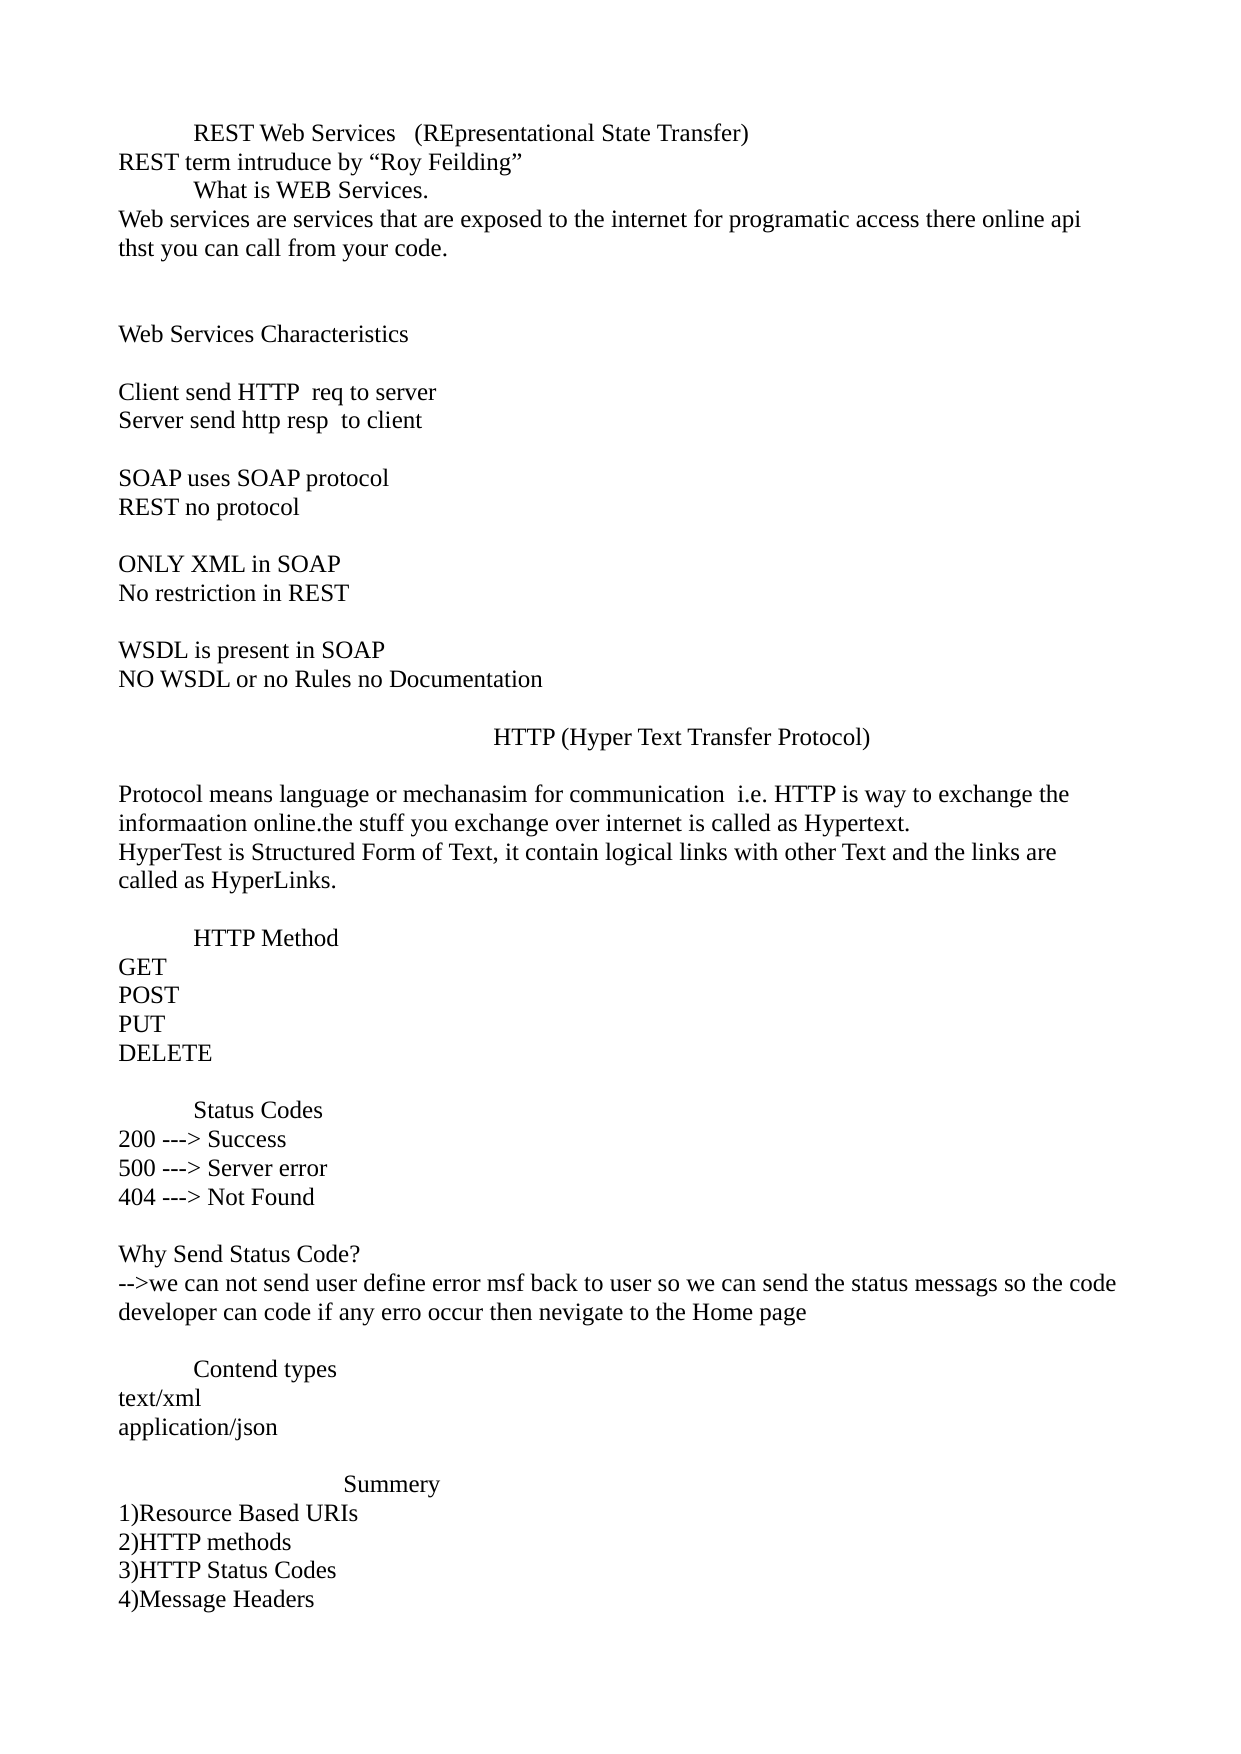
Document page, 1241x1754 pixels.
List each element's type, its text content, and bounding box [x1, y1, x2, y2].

text 2)HTTP methods [118, 1527, 1122, 1556]
text Contend types [118, 1354, 1122, 1383]
text REST Web Services (REpresentational State Transfer) [118, 118, 1122, 147]
text ONLY XML in SOAP [118, 549, 1122, 578]
text What is WEB Services. [118, 176, 1122, 204]
text Web services are services that are exposed to the internet for programatic access there online api thst you can call from your code. [118, 204, 1122, 262]
text Server send http resp to client [118, 406, 1122, 434]
text 3)HTTP Status Codes [118, 1556, 1122, 1584]
text application/json [118, 1412, 1122, 1441]
text HTTP Method [118, 923, 1122, 952]
text 1)Resource Based URIs [118, 1498, 1122, 1527]
text WSDL is present in SOAP [118, 636, 1122, 664]
text HyperTest is Structured Form of Text, it contain logical links with other Text and the links are called as HyperLinks. [118, 837, 1122, 894]
text Client send HTTP req to server [118, 377, 1122, 406]
text Status Codes [118, 1096, 1122, 1124]
text SOAP uses SOAP protocol [118, 463, 1122, 492]
text Summery [118, 1469, 1122, 1498]
text POST [118, 981, 1122, 1009]
text 500 ---> Server error [118, 1153, 1122, 1182]
text REST no protocol [118, 492, 1122, 521]
text Why Send Status Code? [118, 1239, 1122, 1268]
text Web Services Characteristics [118, 319, 1122, 348]
text No restriction in REST [118, 578, 1122, 607]
text PUT [118, 1009, 1122, 1038]
text NO WSDL or no Rules no Documentation [118, 664, 1122, 693]
text DELETE [118, 1038, 1122, 1067]
text -->we can not send user define error msf back to user so we can send the status messags so the code developer can code if any erro occur then nevigate to the Home page [118, 1268, 1122, 1326]
text 200 ---> Success [118, 1124, 1122, 1153]
text 404 ---> Not Found [118, 1182, 1122, 1211]
text HTTP (Hyper Text Transfer Protocol) [118, 722, 1122, 751]
text GET [118, 952, 1122, 981]
text text/xml [118, 1383, 1122, 1412]
text REST term intruduce by “Roy Feilding” [118, 147, 1122, 176]
text 4)Message Headers [118, 1584, 1122, 1613]
text Protocol means language or mechanasim for communication i.e. HTTP is way to exchange the informaation online.the stuff you exchange over internet is called as Hypertext. [118, 779, 1122, 837]
